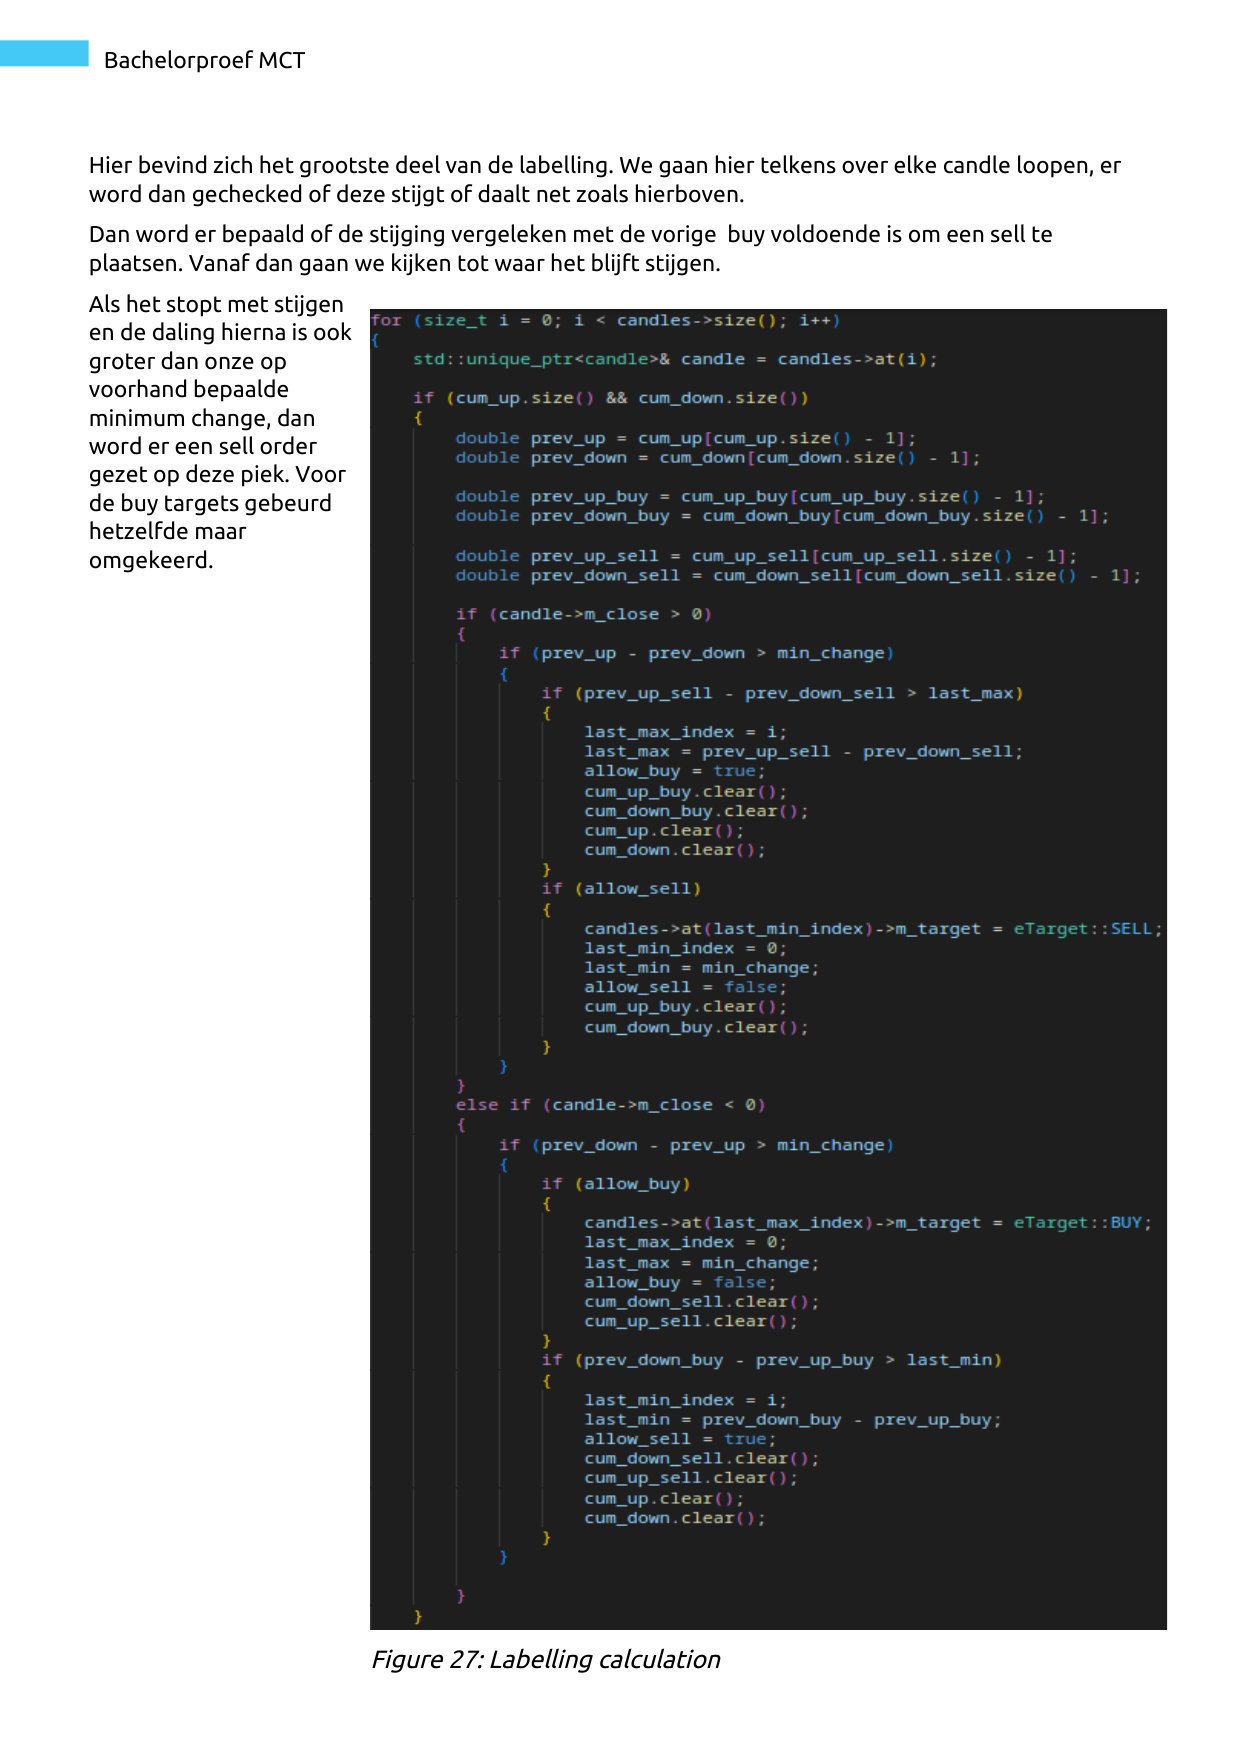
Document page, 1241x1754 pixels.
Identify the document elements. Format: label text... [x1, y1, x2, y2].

text Als het stopt met stijgen en de daling hierna is ook groter dan onze op voorhand bepaalde minimum change, dan word er een sell order gezet op deze piek. Voor de buy targets gebeurd hetzelfde maar omgekeerd. [89, 290, 1167, 573]
text Dan word er bepaald of de stijging vergeleken met de vorige buy voldoende is om een sell te plaatsen. Vanaf dan gaan we kijken tot waar het blijft stijgen. [89, 221, 1152, 276]
text Hier bevind zich het grootste deel van de labelling. We gaan hier telkens over elke candle loopen, er word dan gechecked of deze stijgt of daalt net zoals hierboven. [89, 152, 1152, 206]
text Figure 27: Labelling calculation [370, 1630, 1167, 1673]
picture [370, 309, 1168, 1630]
